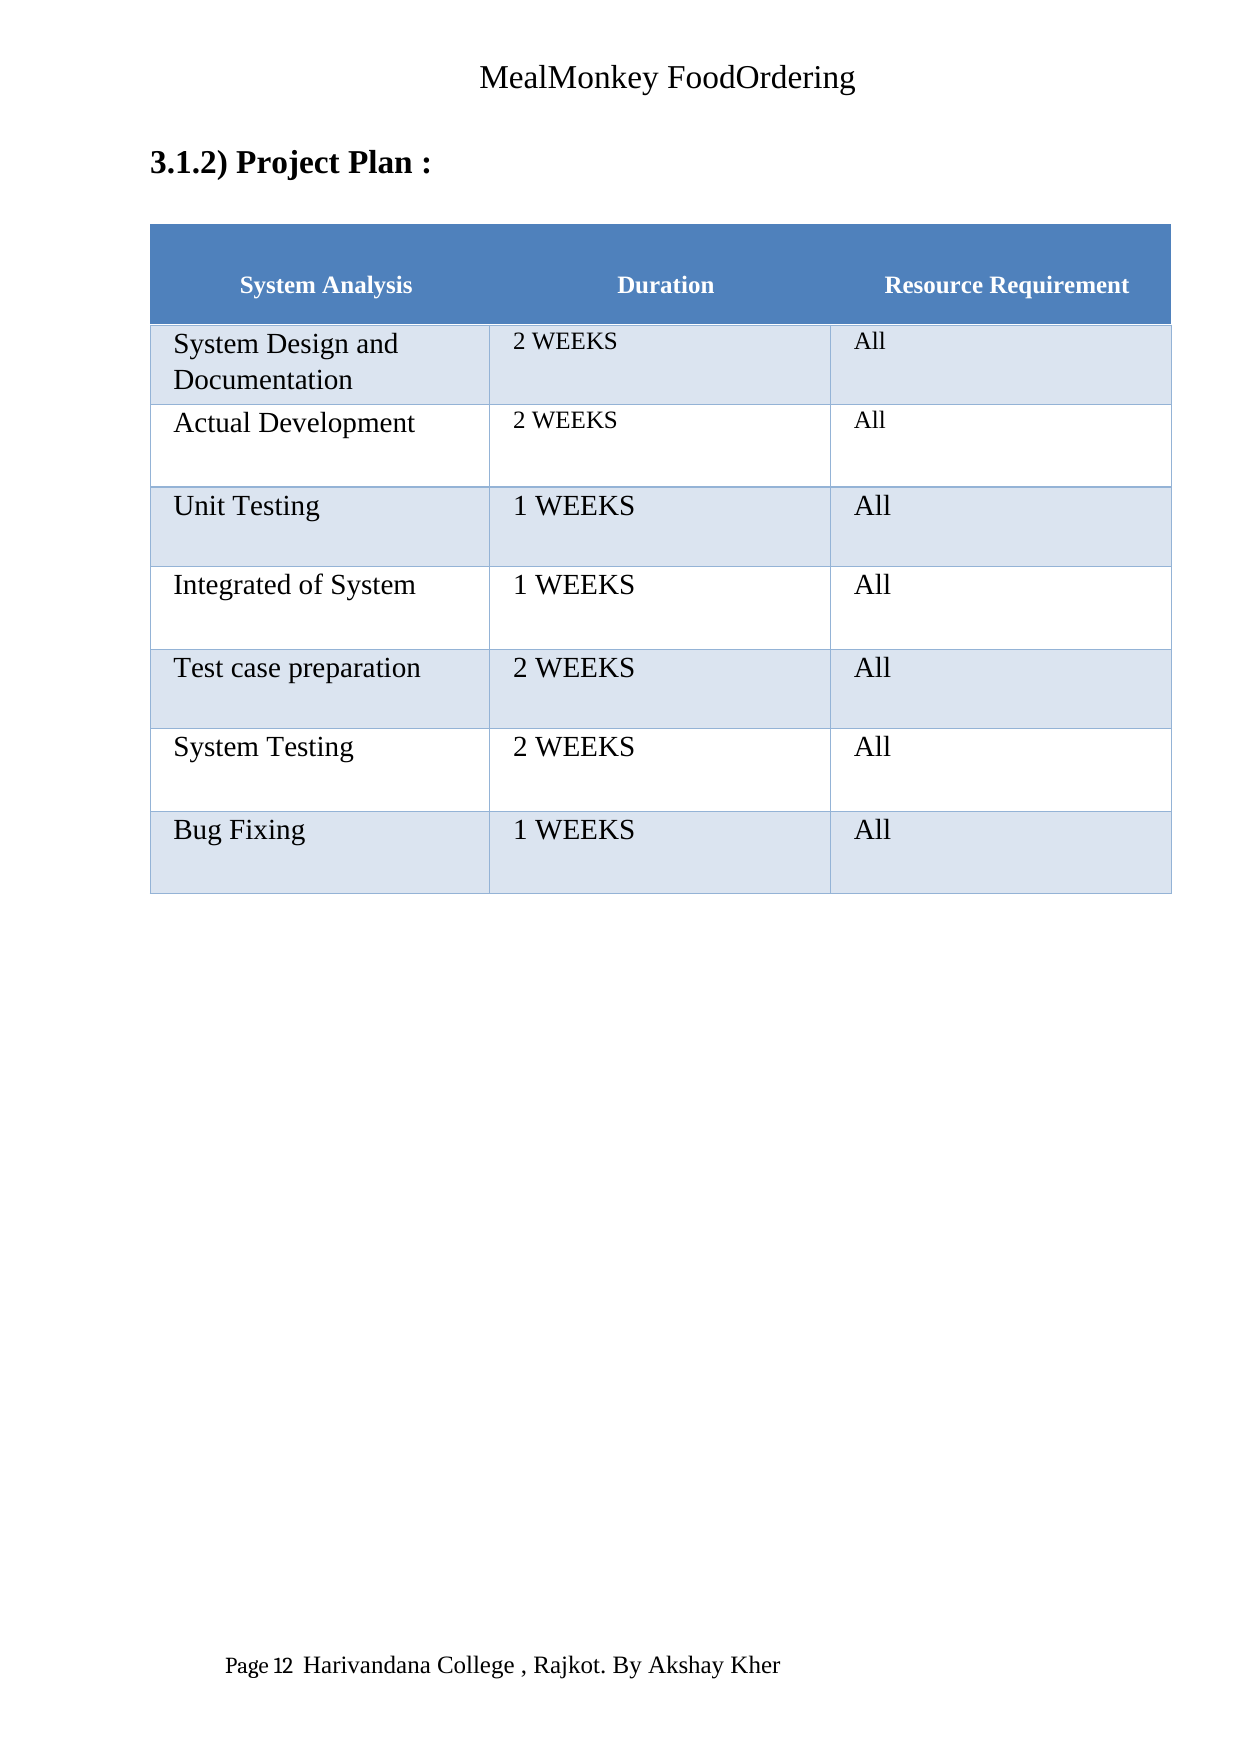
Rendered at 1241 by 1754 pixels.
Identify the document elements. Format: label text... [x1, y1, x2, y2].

table_cell System Testing [151, 729, 489, 811]
table_header System Analysis [150, 224, 490, 324]
table_cell Test case preparation [151, 650, 489, 728]
table_cell All [831, 650, 1171, 728]
table_cell Integrated of System [151, 567, 489, 649]
table_cell Bug Fixing [151, 812, 489, 893]
table_cell All [831, 326, 1171, 404]
table_cell All [831, 567, 1171, 649]
table_cell All [831, 812, 1171, 893]
table_cell 1 WEEKS [490, 812, 830, 893]
table_cell Actual Development [151, 405, 489, 486]
table_cell All [831, 488, 1171, 566]
table_cell 1 WEEKS [490, 567, 830, 649]
table_cell 2 WEEKS [490, 405, 830, 486]
table_cell All [831, 729, 1171, 811]
table_cell All [831, 405, 1171, 486]
table_cell 1 WEEKS [490, 488, 830, 566]
table_header Resource Requirement [831, 224, 1171, 324]
list 3.1.2) Project Plan : [150, 142, 1182, 181]
table_cell 2 WEEKS [490, 729, 830, 811]
table_cell Unit Testing [151, 488, 489, 566]
table_cell 2 WEEKS [490, 650, 830, 728]
table_cell System Design and Documentation [151, 326, 489, 404]
table_cell 2 WEEKS [490, 326, 830, 404]
table_header Duration [490, 224, 831, 324]
